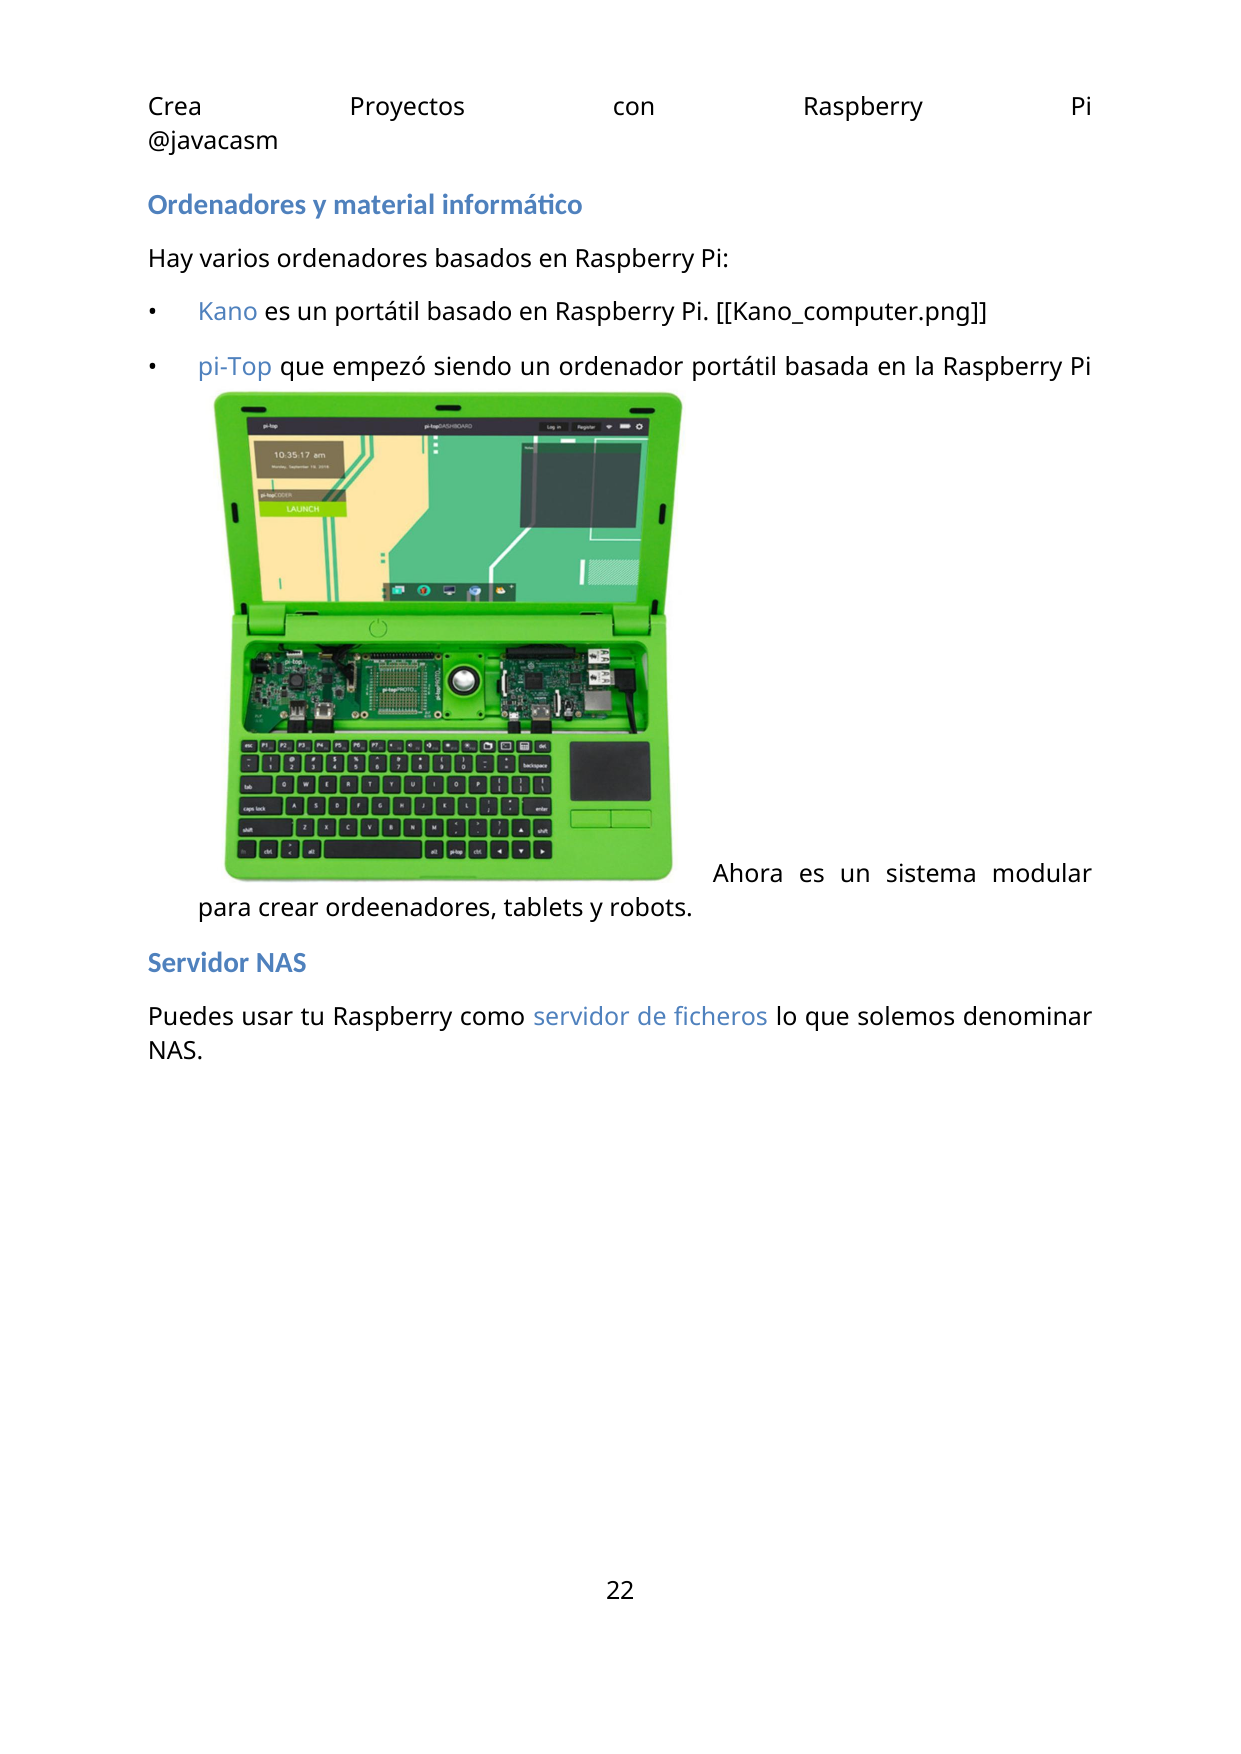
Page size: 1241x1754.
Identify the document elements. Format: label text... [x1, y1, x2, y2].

text Hay varios ordenadores basados en Raspberry Pi: [148, 241, 1093, 274]
list Kano es un portátil basado en Raspberry Pi. [[Kano_computer.png]] [148, 293, 1093, 327]
subtitle Servidor NAS [148, 944, 1093, 980]
list pi-Top que empezó siendo un ordenador portátil basada en la Raspberry Pi Ahora es un sistema modular para crear ordeenadores, tablets y robots. [148, 348, 1093, 924]
picture [197, 382, 698, 883]
subtitle Ordenadores y material informático [148, 186, 1093, 222]
text Puedes usar tu Raspberry como servidor de ficheros lo que solemos denominar NAS. [148, 999, 1093, 1067]
